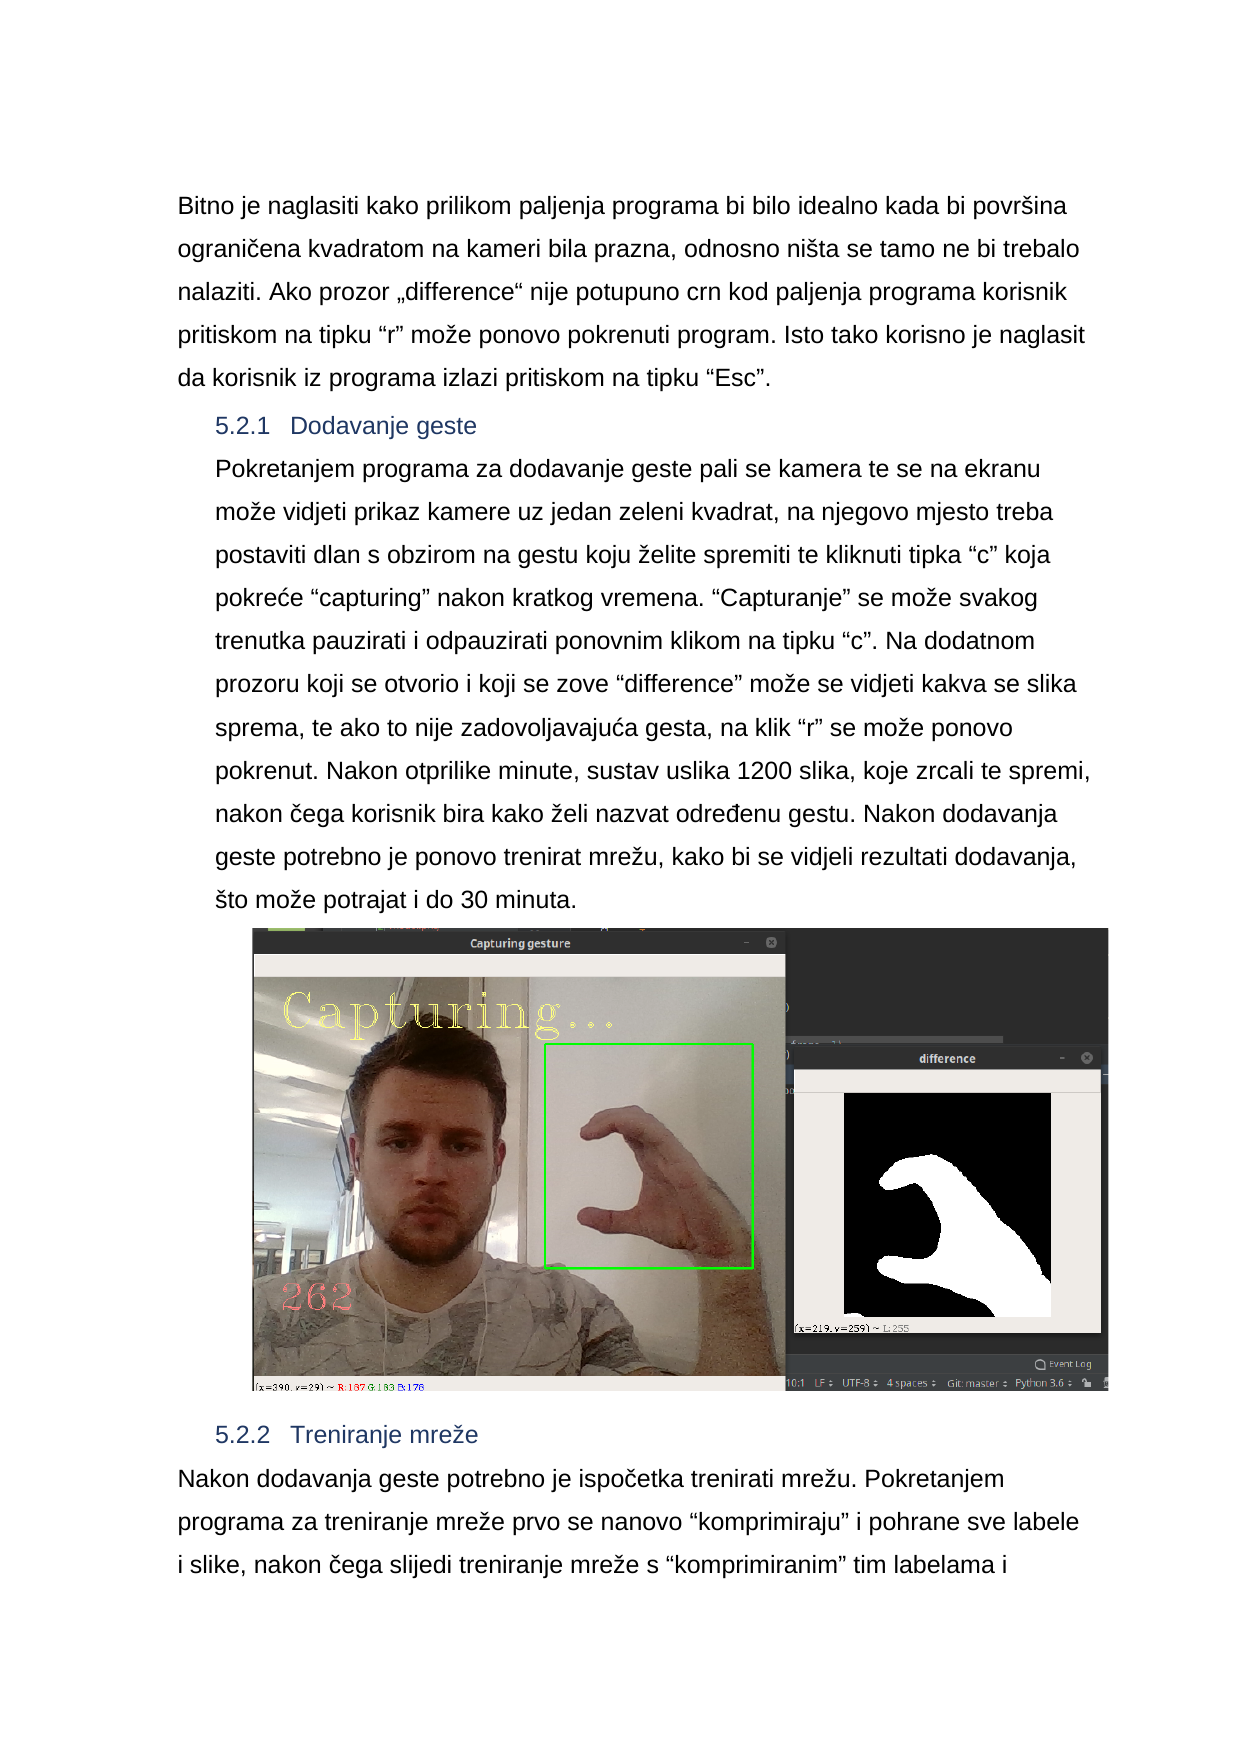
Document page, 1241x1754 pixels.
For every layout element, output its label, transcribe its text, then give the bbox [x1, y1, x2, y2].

picture [252, 928, 1109, 1391]
subtitle Dodavanje geste [215, 411, 1092, 439]
text Bitno je naglasiti kako prilikom paljenja programa bi bilo idealno kada bi površina ograničena kvadratom na kameri bila prazna, odnosno ništa se tamo ne bi trebalo nalaziti. Ako prozor „difference“ nije potupuno crn kod paljenja programa korisnik pritiskom na tipku “r” može ponovo pokrenuti program. Isto tako korisno je naglasit da korisnik iz programa izlazi pritiskom na tipku “Esc”. [177, 191, 1092, 392]
text Nakon dodavanja geste potrebno je ispočetka trenirati mrežu. Pokretanjem programa za treniranje mreže prvo se nanovo “komprimiraju” i pohrane sve labele i slike, nakon čega slijedi treniranje mreže s “komprimiranim” tim labelama i [177, 1464, 1092, 1579]
subtitle Treniranje mreže [215, 1421, 1092, 1449]
text Pokretanjem programa za dodavanje geste pali se kamera te se na ekranu može vidjeti prikaz kamere uz jedan zeleni kvadrat, na njegovo mjesto treba postaviti dlan s obzirom na gestu koju želite spremiti te kliknuti tipka “c” koja pokreće “capturing” nakon kratkog vremena. “Capturanje” se može svakog trenutka pauzirati i odpauzirati ponovnim klikom na tipku “c”. Na dodatnom prozoru koji se otvorio i koji se zove “difference” može se vidjeti kakva se slika sprema, te ako to nije zadovoljavajuća gesta, na klik “r” se može ponovo pokrenut. Nakon otprilike minute, sustav uslika 1200 slika, koje zrcali te spremi, nakon čega korisnik bira kako želi nazvat određenu gestu. Nakon dodavanja geste potrebno je ponovo trenirat mrežu, kako bi se vidjeli rezultati dodavanja, što može potrajat i do 30 minuta. [215, 454, 1092, 914]
